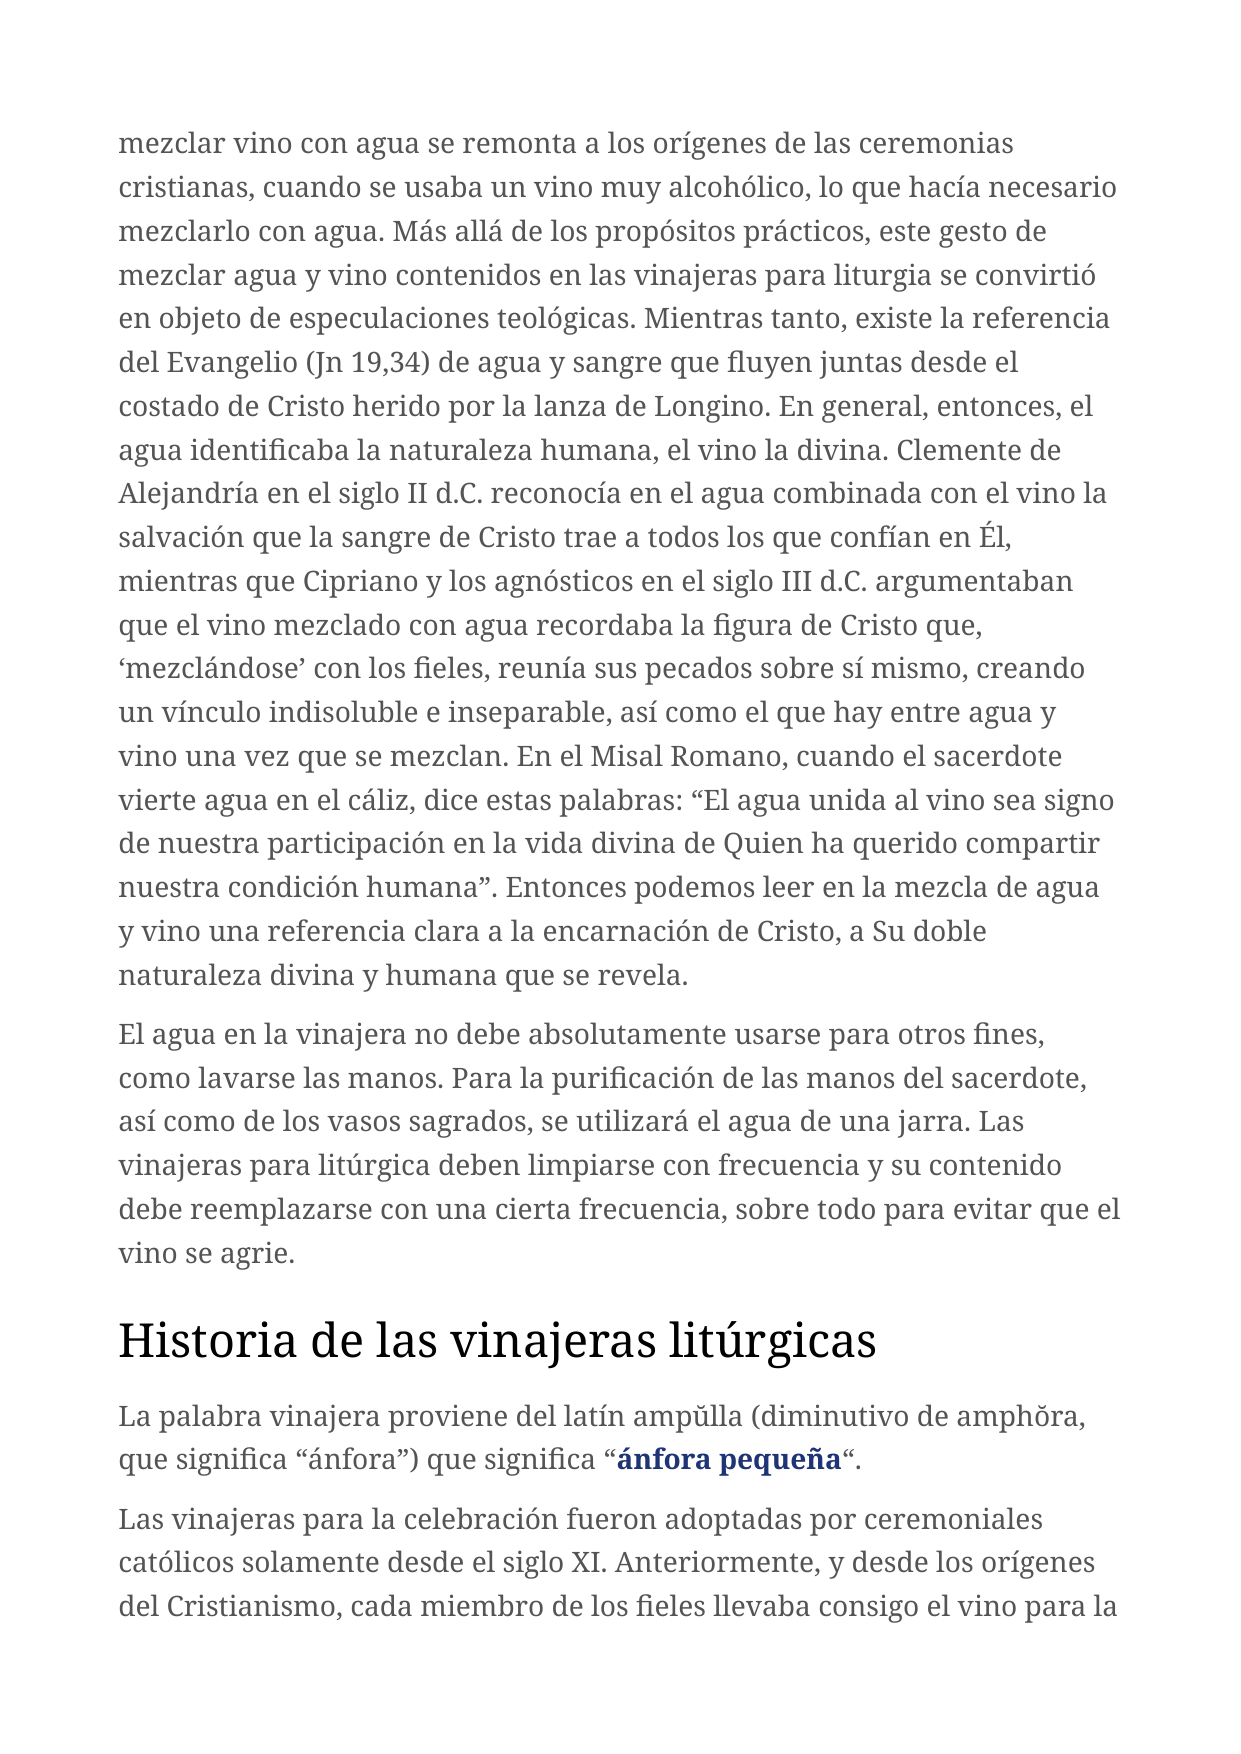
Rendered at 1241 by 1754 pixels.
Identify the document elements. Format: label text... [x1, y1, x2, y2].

text mezclar vino con agua se remonta a los orígenes de las ceremonias cristianas, cuando se usaba un vino muy alcohólico, lo que hacía necesario mezclarlo con agua. Más allá de los propósitos prácticos, este gesto de mezclar agua y vino contenidos en las vinajeras para liturgia se convirtió en objeto de especulaciones teológicas. Mientras tanto, existe la referencia del Evangelio (Jn 19,34) de agua y sangre que fluyen juntas desde el costado de Cristo herido por la lanza de Longino. En general, entonces, el agua identificaba la naturaleza humana, el vino la divina. Clemente de Alejandría en el siglo II d.C. reconocía en el agua combinada con el vino la salvación que la sangre de Cristo trae a todos los que confían en Él, mientras que Cipriano y los agnósticos en el siglo III d.C. argumentaban que el vino mezclado con agua recordaba la figura de Cristo que, ‘mezclándose’ con los fieles, reunía sus pecados sobre sí mismo, creando un vínculo indisoluble e inseparable, así como el que hay entre agua y vino una vez que se mezclan. En el Misal Romano, cuando el sacerdote vierte agua en el cáliz, dice estas palabras: “El agua unida al vino sea signo de nuestra participación en la vida divina de Quien ha querido compartir nuestra condición humana”. Entonces podemos leer en la mezcla de agua y vino una referencia clara a la encarnación de Cristo, a Su doble naturaleza divina y humana que se revela. [118, 118, 1122, 993]
text El agua en la vinajera no debe absolutamente usarse para otros fines, como lavarse las manos. Para la purificación de las manos del sacerdote, así como de los vasos sagrados, se utilizará el agua de una jarra. Las vinajeras para litúrgica deben limpiarse con frecuencia y su contenido debe reemplazarse con una cierta frecuencia, sobre todo para evitar que el vino se agrie. [118, 1009, 1122, 1271]
subtitle Historia de las vinajeras litúrgicas [118, 1308, 1122, 1372]
text Las vinajeras para la celebración fueron adoptadas por ceremoniales católicos solamente desde el siglo XI. Anteriormente, y desde los orígenes del Cristianismo, cada miembro de los fieles llevaba consigo el vino para la [118, 1493, 1122, 1625]
text La palabra vinajera proviene del latín ampŭlla (diminutivo de amphŏra, que significa “ánfora”) que significa “ánfora pequeña“. [118, 1390, 1122, 1478]
